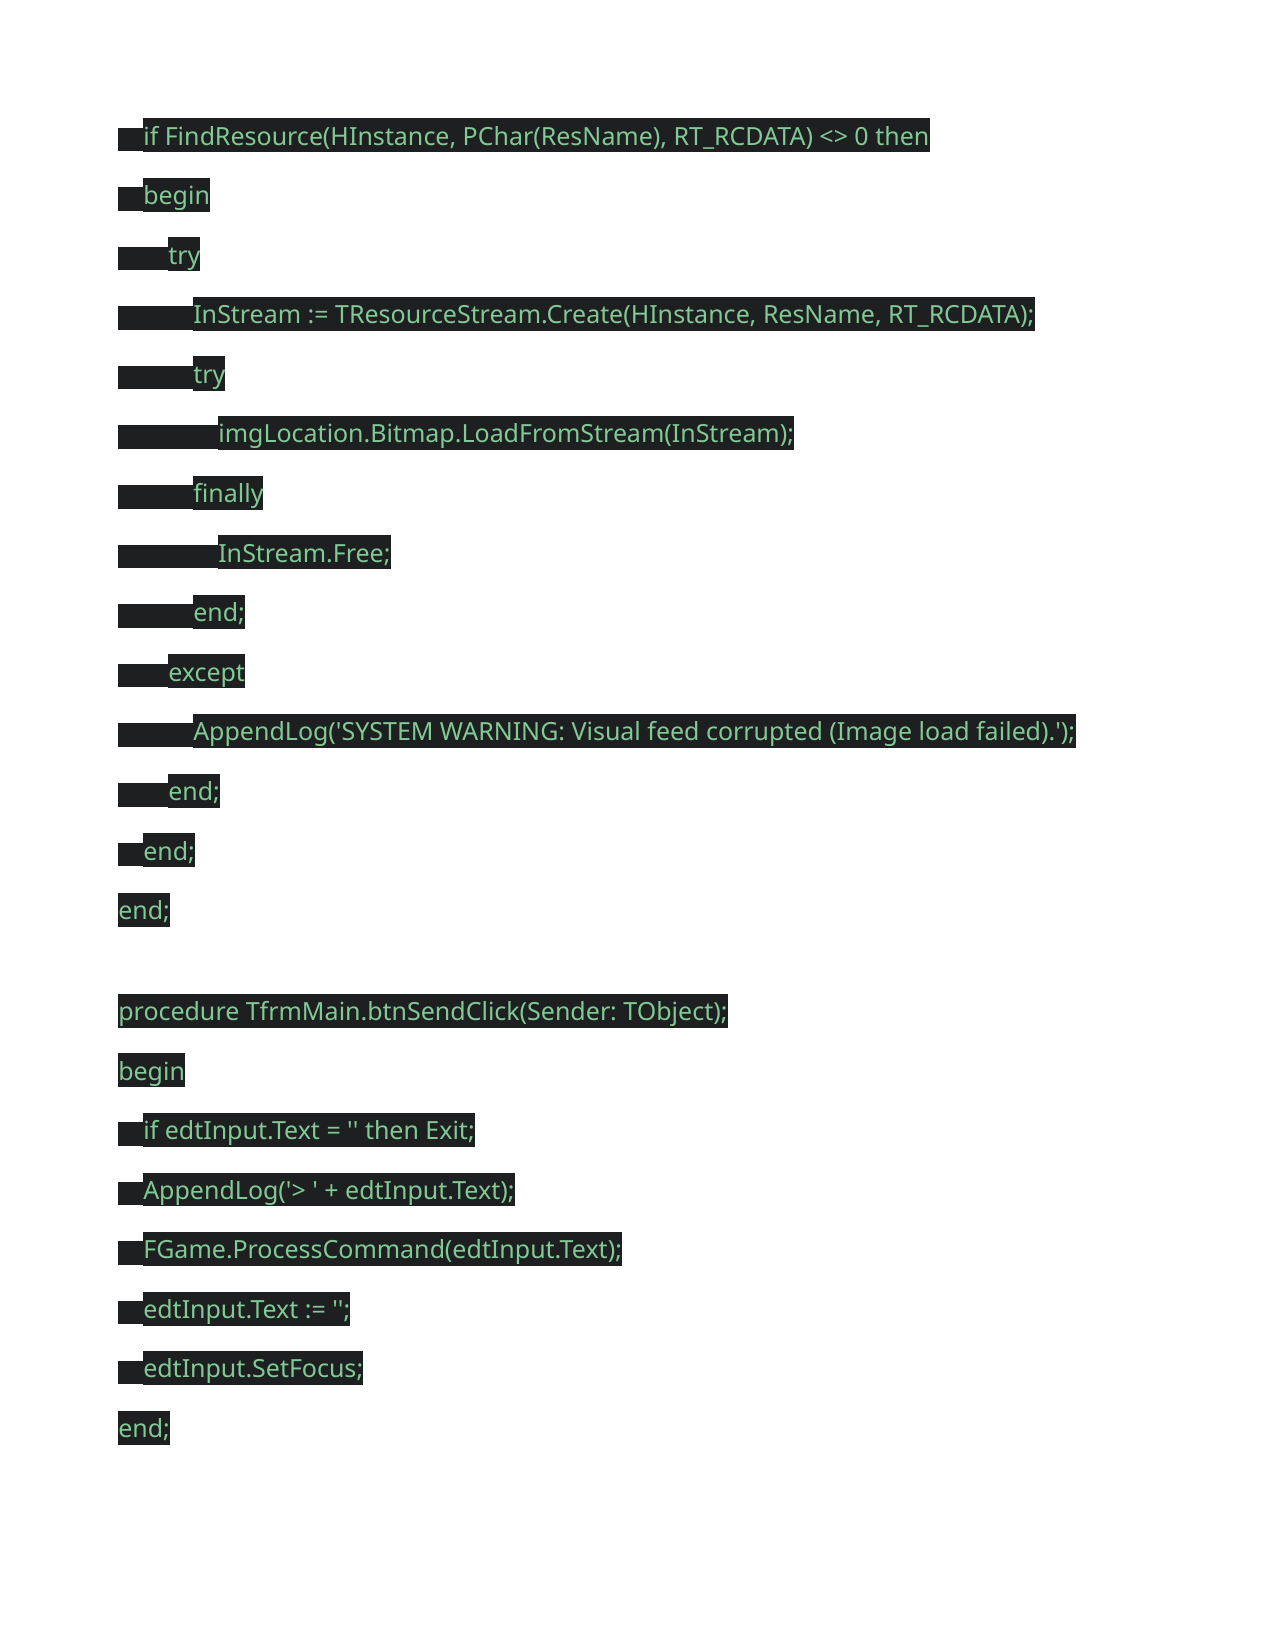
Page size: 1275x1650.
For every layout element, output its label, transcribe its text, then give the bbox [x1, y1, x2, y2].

text AppendLog('> ' + edtInput.Text); [118, 1172, 1157, 1206]
text procedure TfrmMain.btnSendClick(Sender: TObject); [118, 994, 1157, 1028]
text edtInput.SetFocus; [118, 1351, 1157, 1385]
text finally [118, 476, 1157, 510]
text InStream.Free; [118, 535, 1157, 569]
text end; [118, 595, 1157, 629]
text FGame.ProcessCommand(edtInput.Text); [118, 1232, 1157, 1266]
text end; [118, 773, 1157, 808]
text except [118, 654, 1157, 688]
text end; [118, 1411, 1157, 1445]
text begin [118, 178, 1157, 212]
text imgLocation.Bitmap.LoadFromStream(InStream); [118, 416, 1157, 450]
text end; [118, 833, 1157, 867]
text begin [118, 1053, 1157, 1087]
text try [118, 237, 1157, 271]
text if FindResource(HInstance, PChar(ResName), RT_RCDATA) <> 0 then [118, 118, 1157, 152]
text try [118, 356, 1157, 391]
text edtInput.Text := ''; [118, 1292, 1157, 1326]
text end; [118, 893, 1157, 927]
text AppendLog('SYSTEM WARNING: Visual feed corrupted (Image load failed).'); [118, 714, 1157, 748]
text if edtInput.Text = '' then Exit; [118, 1113, 1157, 1147]
text InStream := TResourceStream.Create(HInstance, ResName, RT_RCDATA); [118, 297, 1157, 331]
